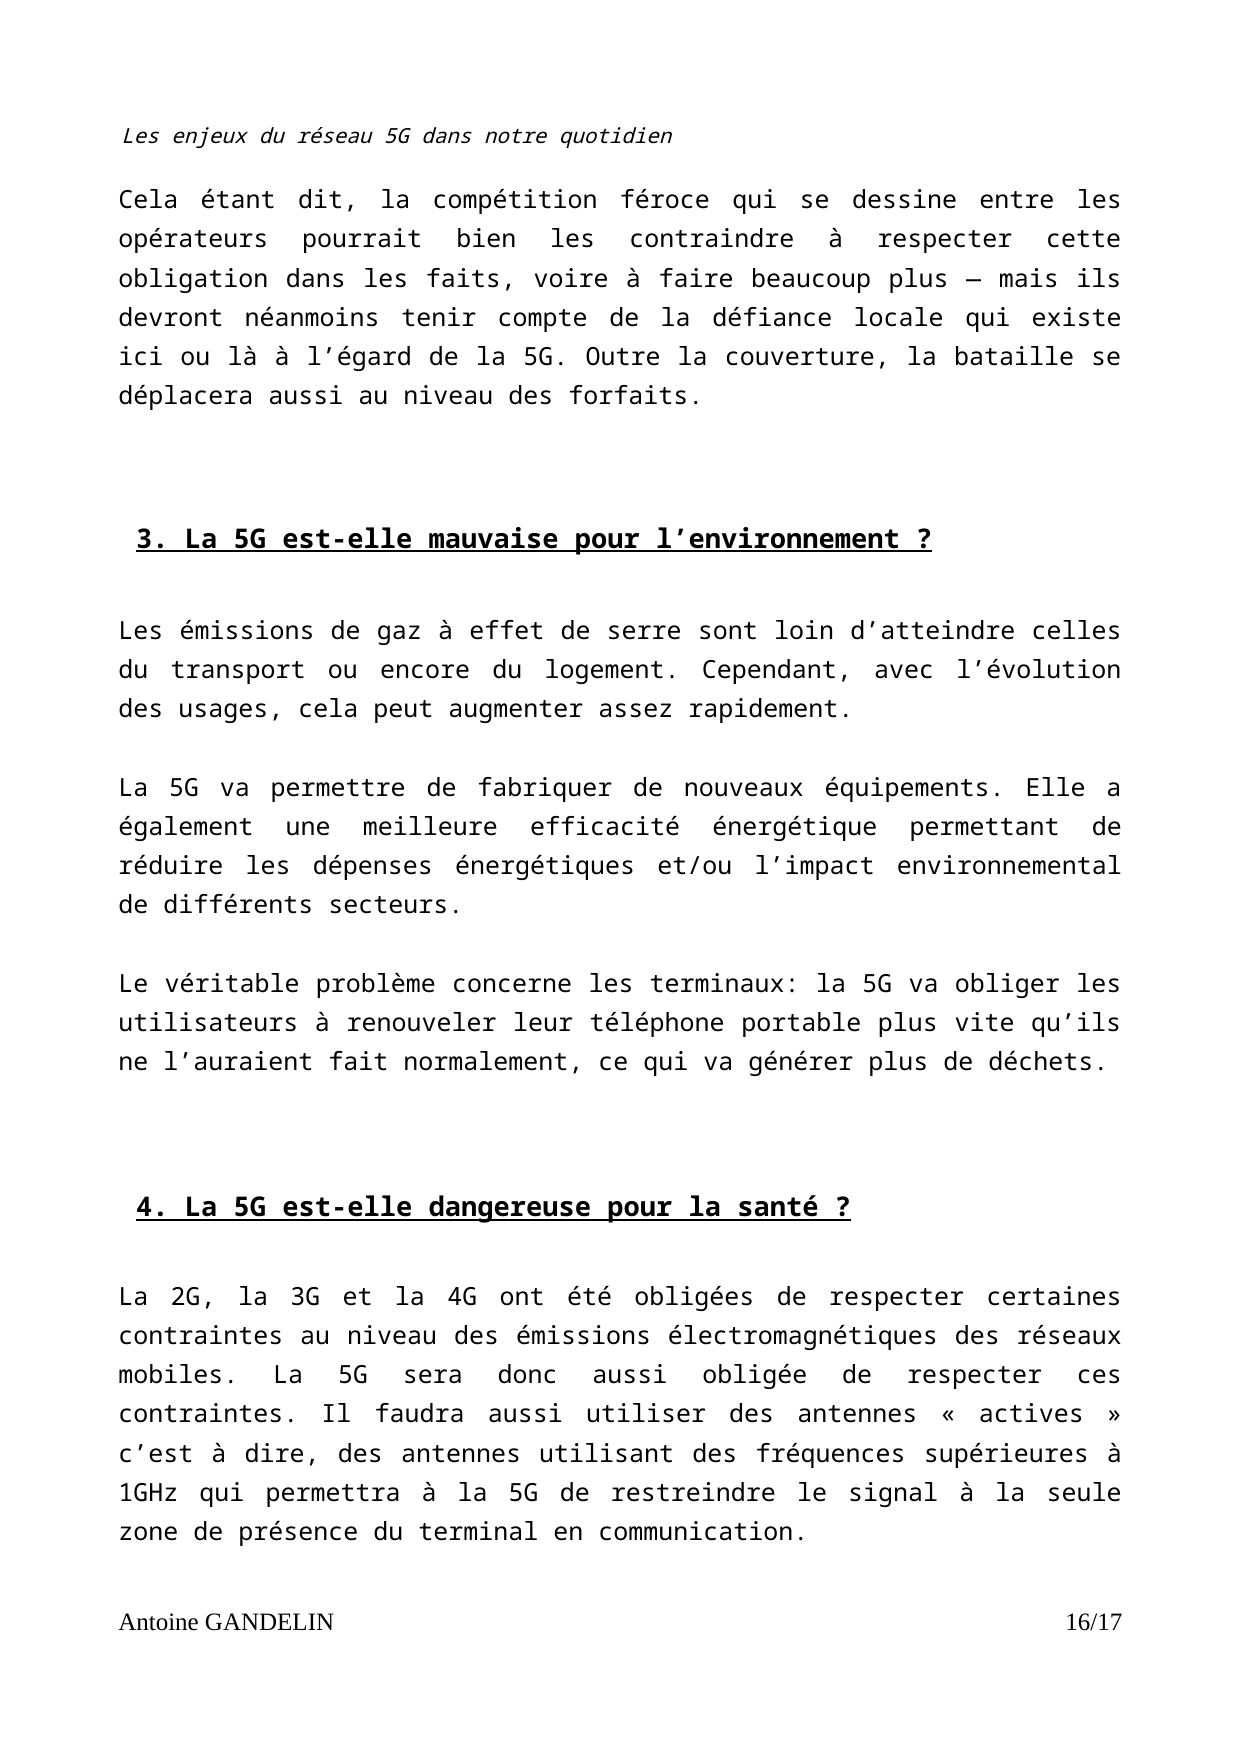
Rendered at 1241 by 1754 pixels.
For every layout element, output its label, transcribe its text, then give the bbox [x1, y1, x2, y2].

text La 2G, la 3G et la 4G ont été obligées de respecter certaines contraintes au niveau des émissions électromagnétiques des réseaux mobiles. La 5G sera donc aussi obligée de respecter ces contraintes. Il faudra aussi utiliser des antennes « actives » c’est à dire, des antennes utilisant des fréquences supérieures à 1GHz qui permettra à la 5G de restreindre le signal à la seule zone de présence du terminal en communication. [118, 1242, 1122, 1548]
subtitle 3. La 5G est-elle mauvaise pour l’environnement ? [118, 519, 1122, 556]
text Le véritable problème concerne les terminaux: la 5G va obliger les utilisateurs à renouveler leur téléphone portable plus vite qu’ils ne l’auraient fait normalement, ce qui va générer plus de déchets. [118, 941, 1122, 1078]
text La 5G va permettre de fabriquer de nouveaux équipements. Elle a également une meilleure efficacité énergétique permettant de réduire les dépenses énergétiques et/ou l’impact environnemental de différents secteurs. [118, 745, 1122, 921]
text Cela étant dit, la compétition féroce qui se dessine entre les opérateurs pourrait bien les contraindre à respecter cette obligation dans les faits, voire à faire beaucoup plus — mais ils devront néanmoins tenir compte de la défiance locale qui existe ici ou là à l’égard de la 5G. Outre la couverture, la bataille se déplacera aussi au niveau des forfaits. [118, 182, 1122, 412]
subtitle 4. La 5G est-elle dangereuse pour la santé ? [118, 1187, 1122, 1224]
text Les émissions de gaz à effet de serre sont loin d’atteindre celles du transport ou encore du logement. Cependant, avec l’évolution des usages, cela peut augmenter assez rapidement. [118, 574, 1122, 725]
